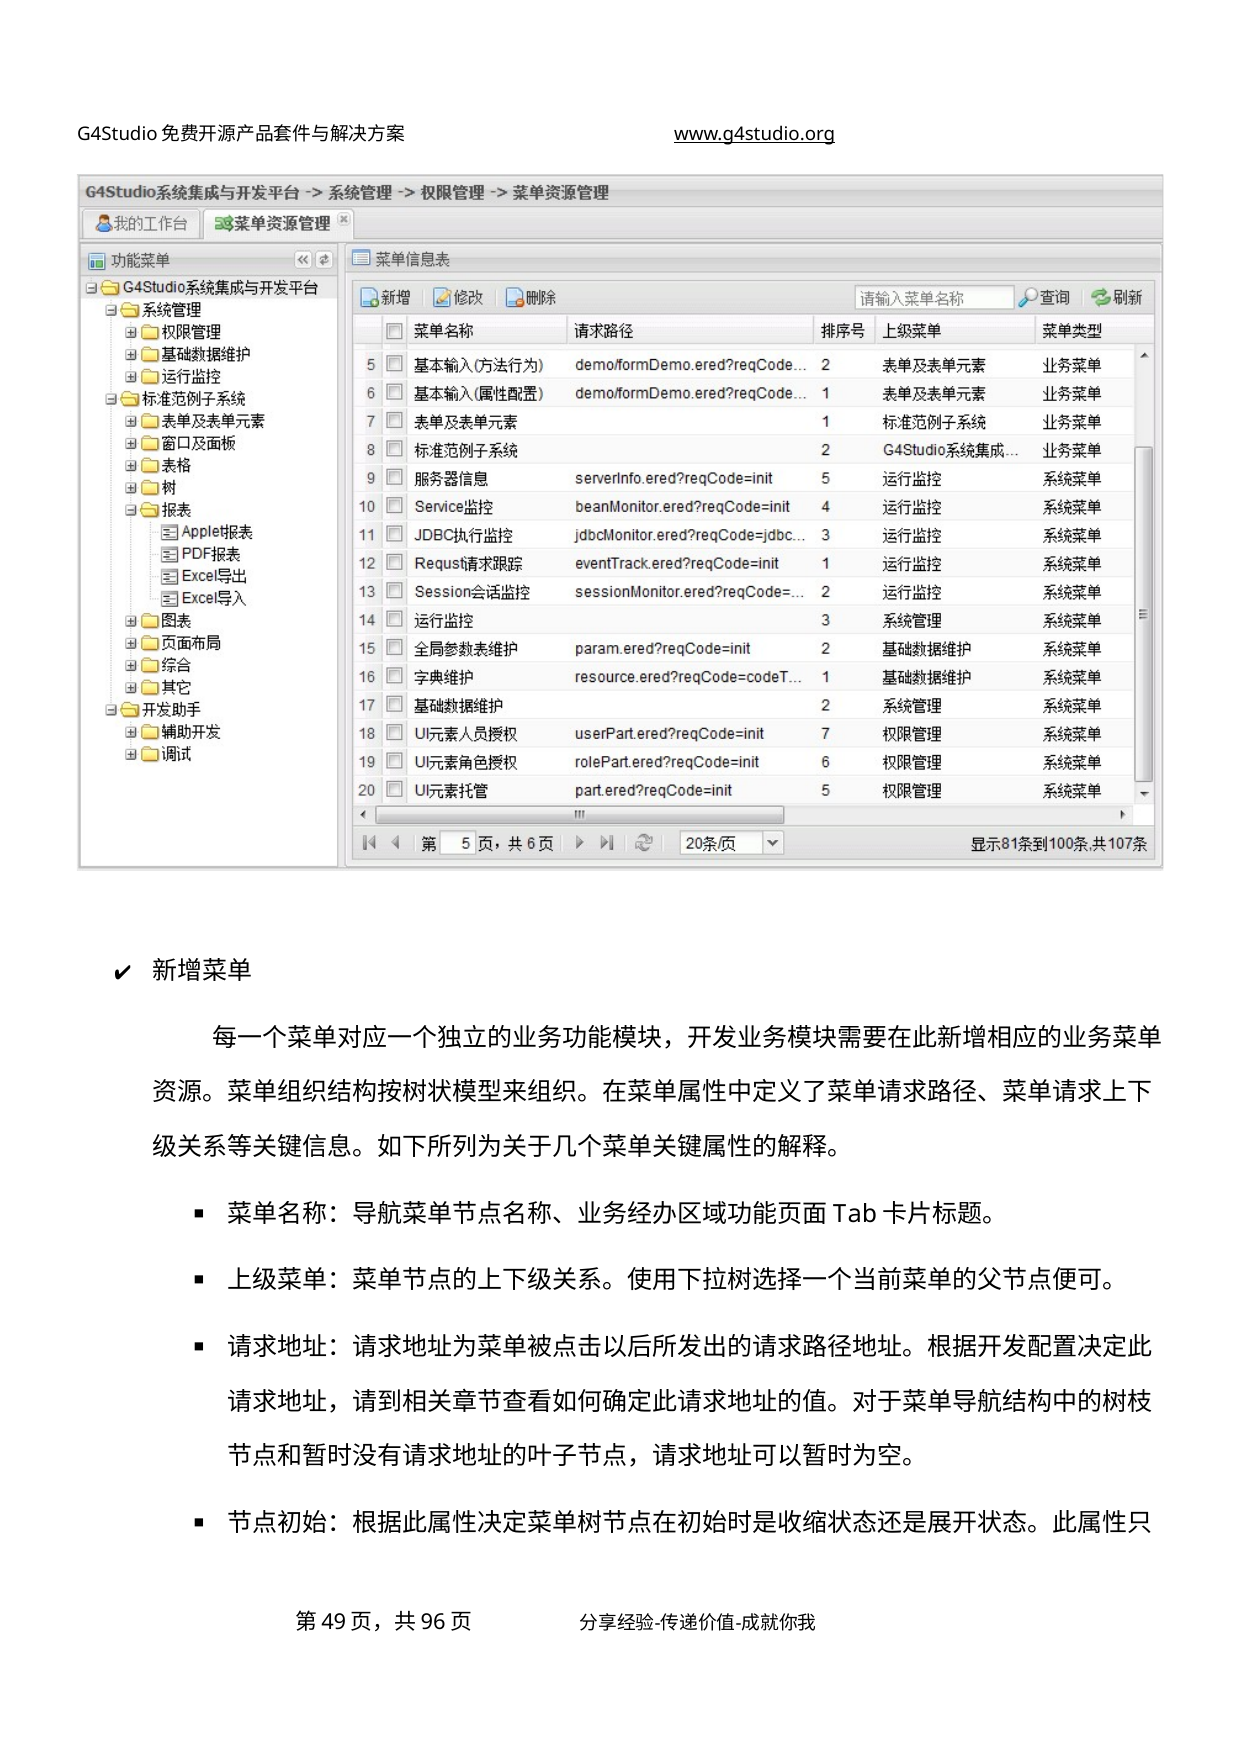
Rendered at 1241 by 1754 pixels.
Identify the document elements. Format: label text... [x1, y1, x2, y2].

list 每一个菜单对应一个独立的业务功能模块，开发业务模块需要在此新增相应的业务菜单资源。菜单组织结构按树状模型来组织。在菜单属性中定义了菜单请求路径、菜单请求上下级关系等关键信息。如下所列为关于几个菜单关键属性的解释。 [114, 1017, 1163, 1162]
list 上级菜单：菜单节点的上下级关系。使用下拉树选择一个当前菜单的父节点便可。 [189, 1260, 1163, 1296]
list 节点初始：根据此属性决定菜单树节点在初始时是收缩状态还是展开状态。此属性只 [189, 1502, 1163, 1539]
list 新增菜单 [114, 951, 1163, 987]
list 菜单名称：导航菜单节点名称、业务经办区域功能页面Tab卡片标题。 [189, 1193, 1163, 1229]
picture [76, 174, 1164, 871]
list 请求地址：请求地址为菜单被点击以后所发出的请求路径地址。根据开发配置决定此请求地址，请到相关章节查看如何确定此请求地址的值。对于菜单导航结构中的树枝节点和暂时没有请求地址的叶子节点，请求地址可以暂时为空。 [189, 1327, 1163, 1472]
